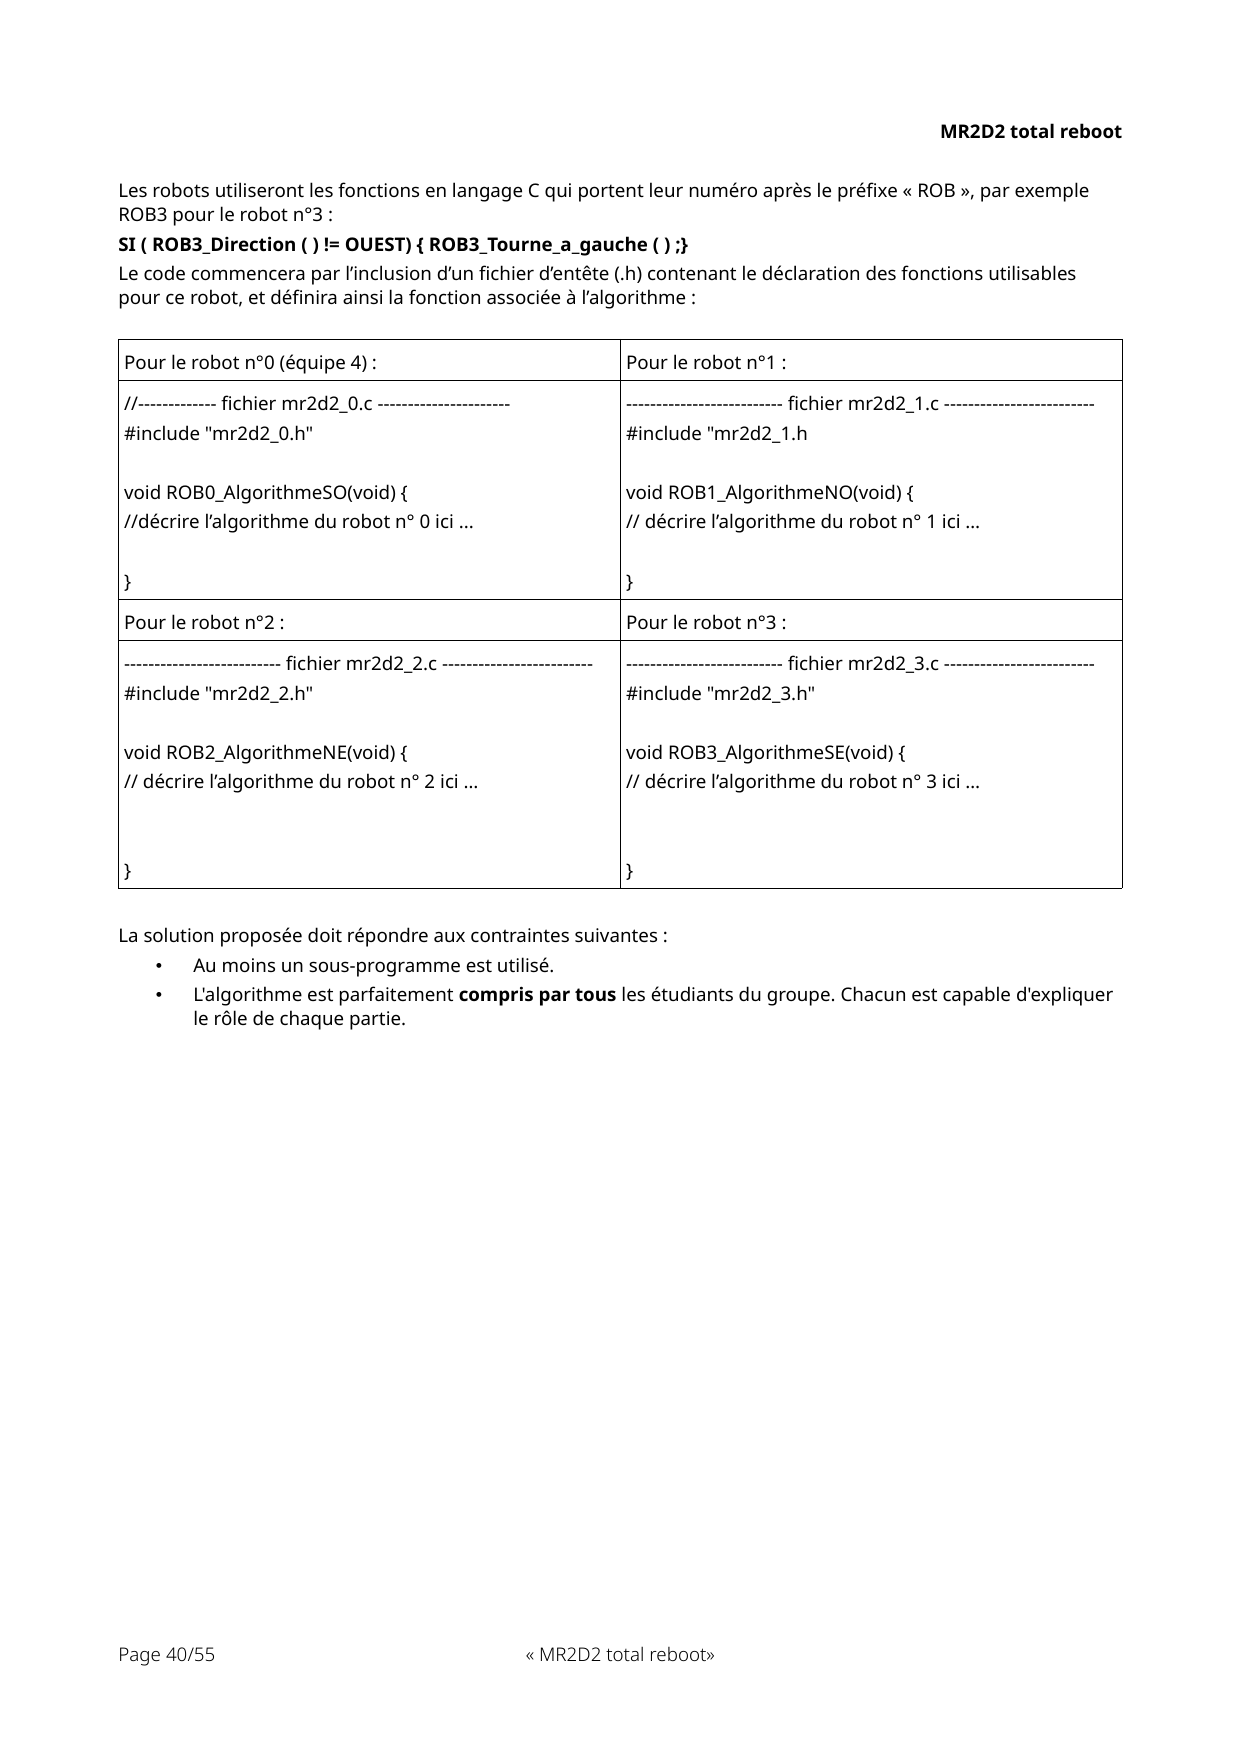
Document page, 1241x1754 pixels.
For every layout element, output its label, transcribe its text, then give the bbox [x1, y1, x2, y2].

text Le code commencera par l’inclusion d’un fichier d’entête (.h) contenant le déclaration des fonctions utilisables pour ce robot, et définira ainsi la fonction associée à l’algorithme : [118, 262, 1122, 309]
table_header Pour le robot n°0 (équipe 4) : [119, 340, 620, 380]
text SI ( ROB3_Direction ( ) != OUEST) { ROB3_Tourne_a_gauche ( ) ;} [118, 232, 1122, 256]
list L'algorithme est parfaitement compris par tous les étudiants du groupe. Chacun est capable d'expliquer le rôle de chaque partie. [156, 983, 1122, 1030]
table_cell -------------------------- fichier mr2d2_3.c ------------------------- #include "mr2d2_3.h" void ROB3_AlgorithmeSE(void) { // décrire l’algorithme du robot n° 3 ici … } [621, 641, 1122, 888]
text La solution proposée doit répondre aux contraintes suivantes : [118, 923, 1122, 947]
list Au moins un sous-programme est utilisé. [156, 953, 1122, 977]
table_cell Pour le robot n°2 : [119, 600, 620, 640]
text Les robots utiliseront les fonctions en langage C qui portent leur numéro après le préfixe « ROB », par exemple ROB3 pour le robot n°3 : [118, 179, 1122, 226]
table_cell Pour le robot n°3 : [621, 600, 1122, 640]
table_header Pour le robot n°1 : [621, 340, 1122, 380]
table_cell //------------- fichier mr2d2_0.c ---------------------- #include "mr2d2_0.h" void ROB0_AlgorithmeSO(void) { //décrire l’algorithme du robot n° 0 ici ... } [119, 381, 620, 598]
table_cell -------------------------- fichier mr2d2_1.c ------------------------- #include "mr2d2_1.h void ROB1_AlgorithmeNO(void) { // décrire l’algorithme du robot n° 1 ici … } [621, 381, 1122, 598]
table_cell -------------------------- fichier mr2d2_2.c ------------------------- #include "mr2d2_2.h" void ROB2_AlgorithmeNE(void) { // décrire l’algorithme du robot n° 2 ici … } [119, 641, 620, 888]
